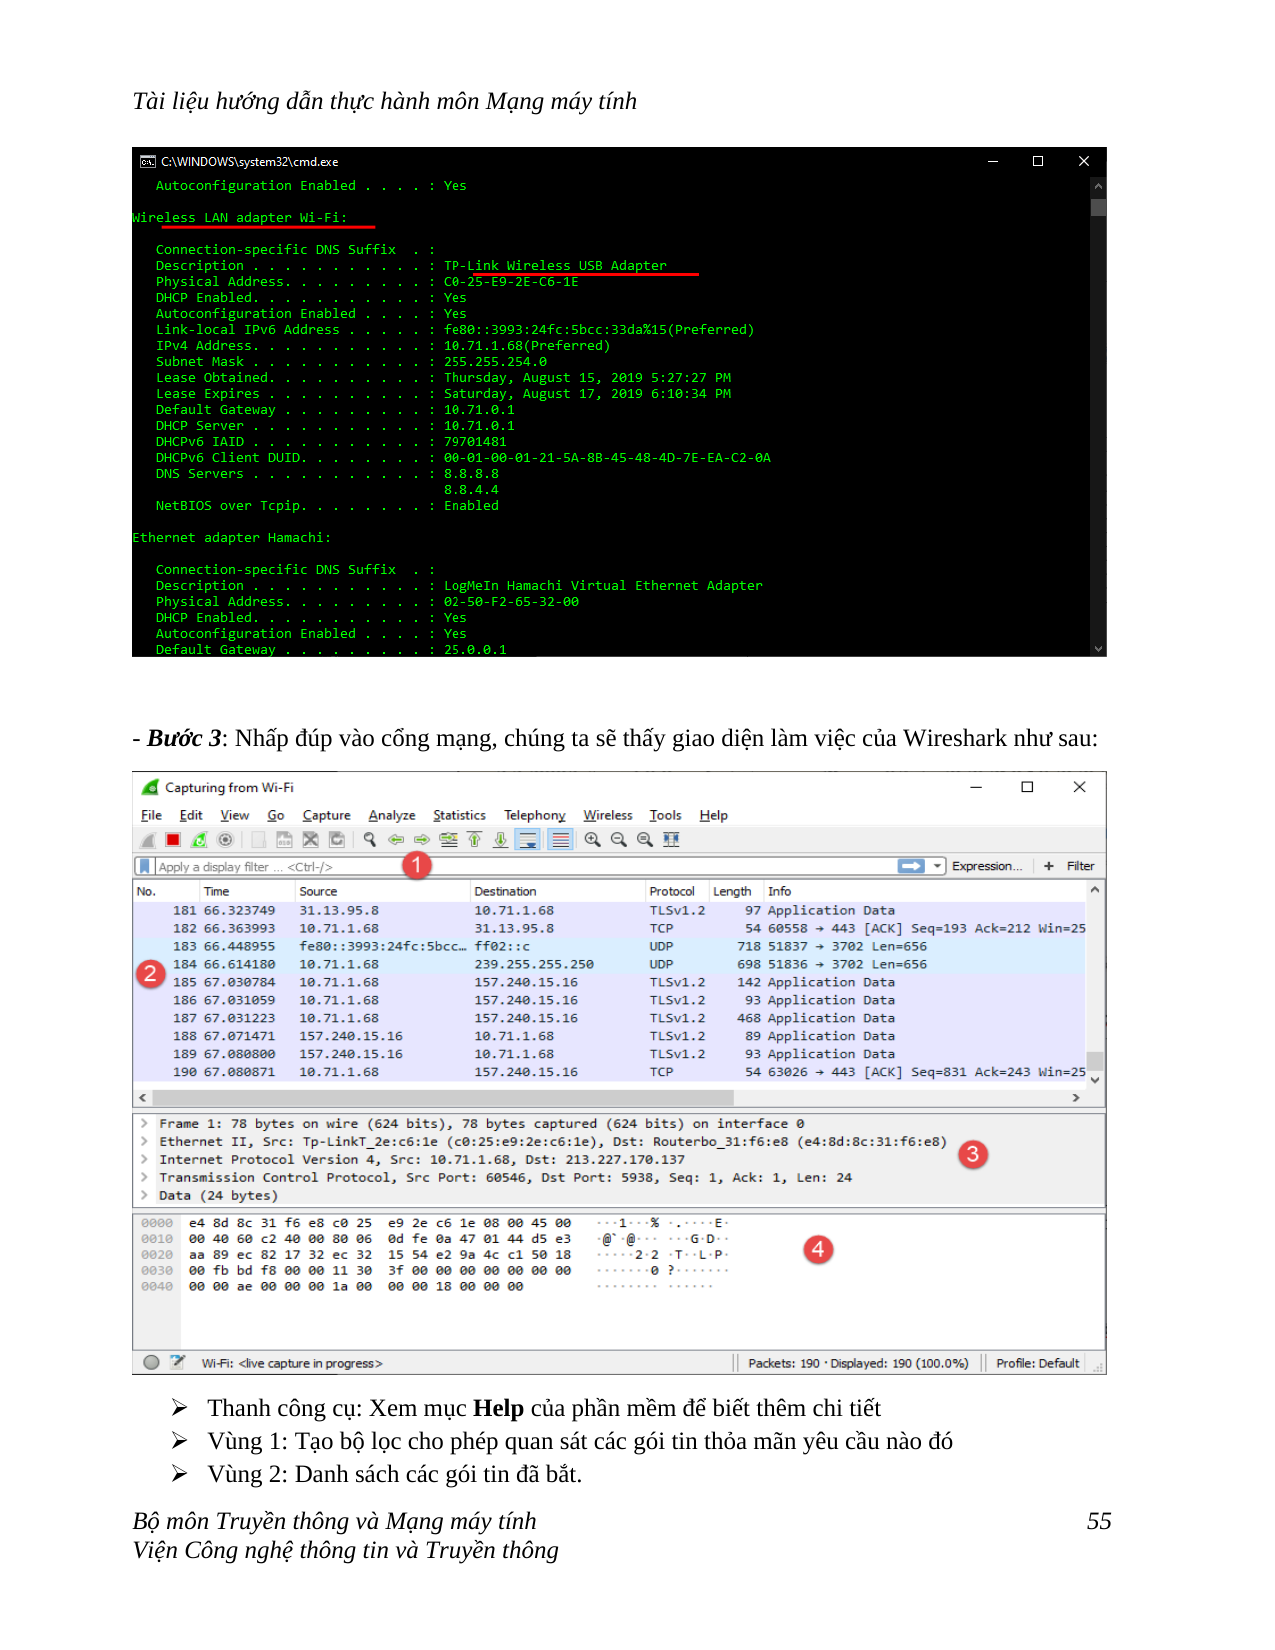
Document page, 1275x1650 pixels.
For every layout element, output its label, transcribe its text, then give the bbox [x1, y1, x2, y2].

text - Bước 3: Nhấp đúp vào cổng mạng, chúng ta sẽ thấy giao diện làm việc của Wireshark như sau: [132, 723, 1125, 752]
picture [132, 147, 1107, 657]
list Vùng 1: Tạo bộ lọc cho phép quan sát các gói tin thỏa mãn yêu cầu nào đó [169, 1426, 1125, 1455]
list Thanh công cụ: Xem mục Help của phần mềm để biết thêm chi tiết [169, 1393, 1125, 1422]
list Vùng 2: Danh sách các gói tin đã bắt. [169, 1459, 1125, 1488]
picture [132, 771, 1107, 1375]
